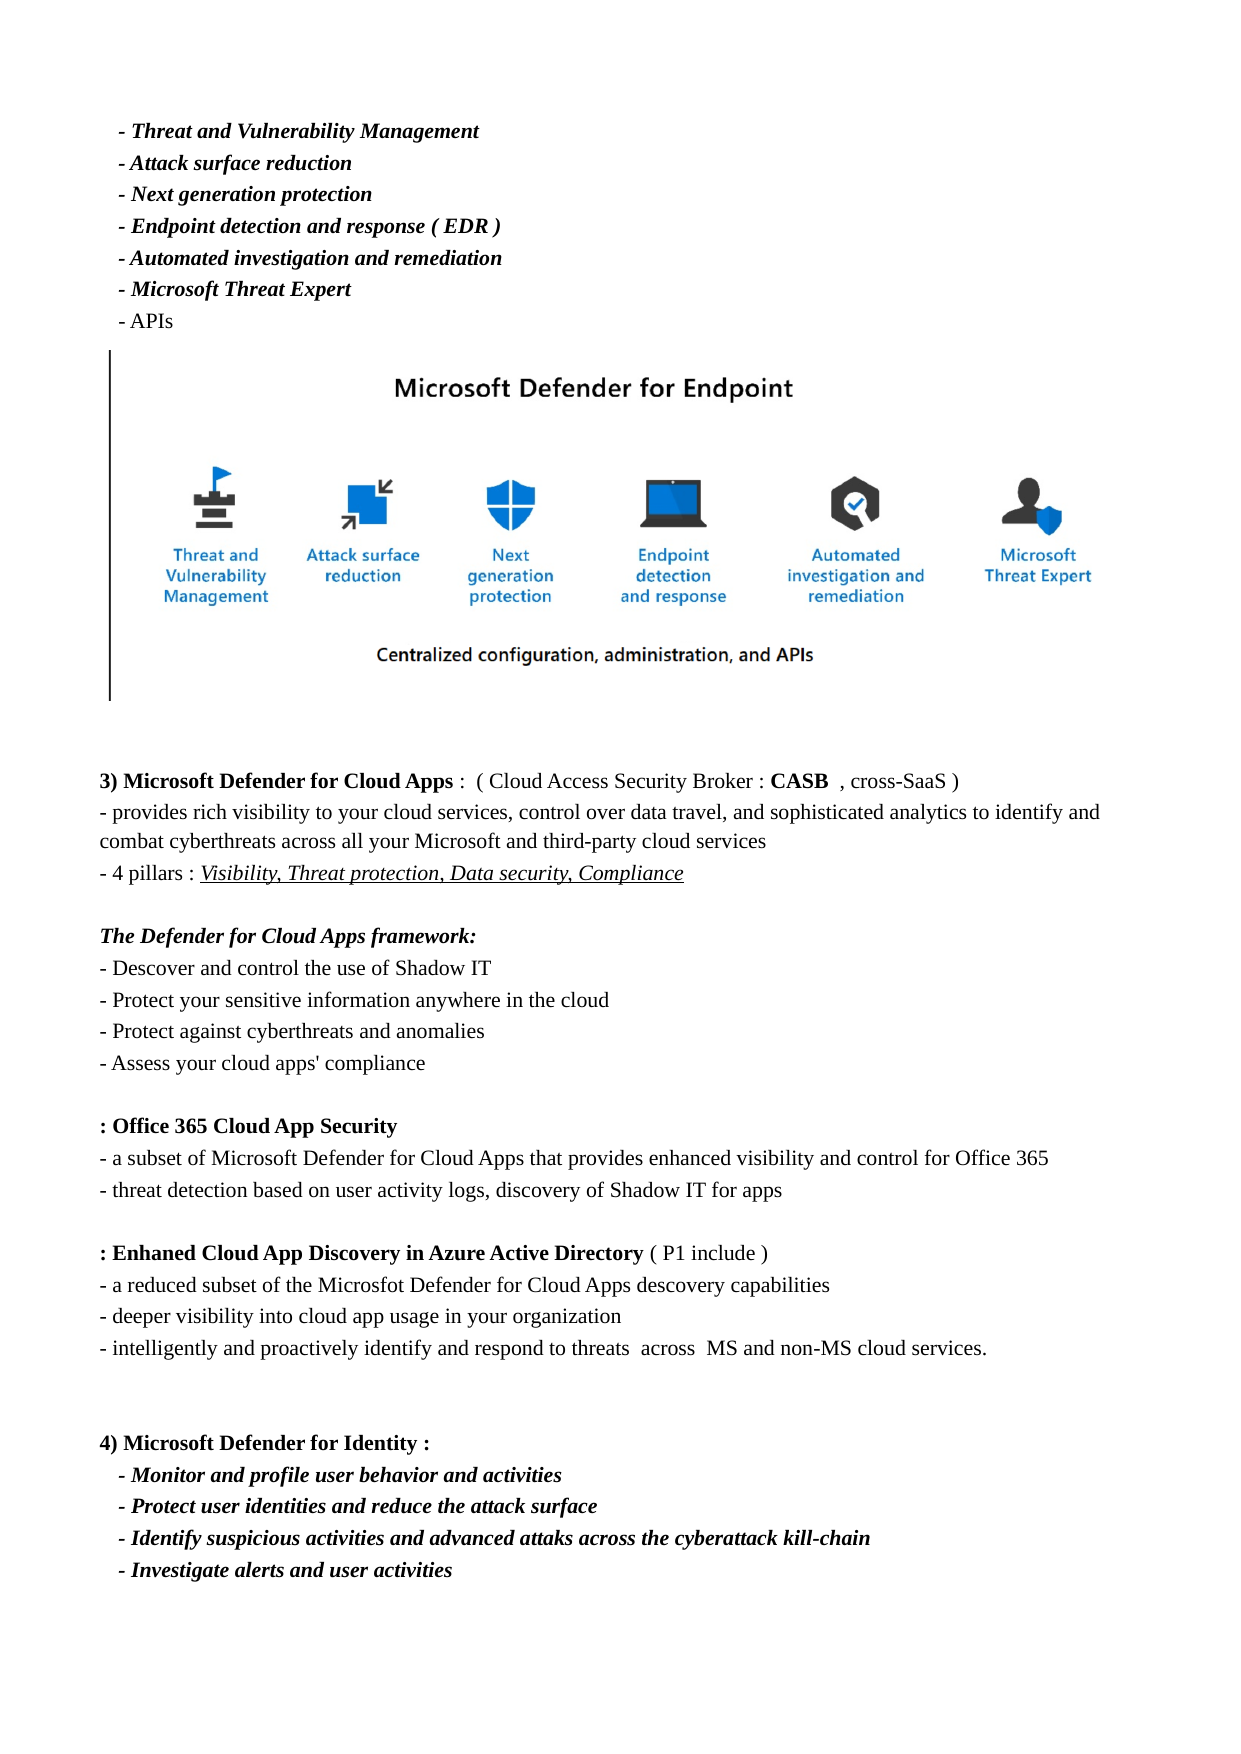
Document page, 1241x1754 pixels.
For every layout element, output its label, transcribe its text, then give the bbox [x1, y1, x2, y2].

text - threat detection based on user activity logs, discovery of Shadow IT for apps [99, 1177, 1122, 1202]
text - provides rich visibility to your cloud services, control over data travel, and sophisticated analytics to identify and combat cyberthreats across all your Microsoft and third-party cloud services [99, 799, 1122, 853]
text - Attack surface reduction [99, 150, 1122, 175]
text - Protect user identities and reduce the attack surface [99, 1493, 1122, 1518]
text - a reduced subset of the Microsfot Defender for Cloud Apps descovery capabilities [99, 1272, 1122, 1297]
text - Descover and control the use of Shadow IT [99, 955, 1122, 980]
text 4) Microsoft Defender for Identity : [99, 1430, 1122, 1455]
text - Next generation protection [99, 181, 1122, 207]
text - Automated investigation and remediation [99, 245, 1122, 270]
text - a subset of Microsoft Defender for Cloud Apps that provides enhanced visibility and control for Office 365 [99, 1145, 1122, 1170]
text - Threat and Vulnerability Management [99, 118, 1122, 143]
text - deeper visibility into cloud app usage in your organization [99, 1303, 1122, 1328]
text : Office 365 Cloud App Security [99, 1113, 1122, 1138]
text - Protect against cyberthreats and anomalies [99, 1018, 1122, 1043]
text - intelligently and proactively identify and respond to threats across MS and non-MS cloud services. [99, 1335, 1122, 1360]
text - Assess your cloud apps' compliance [99, 1050, 1122, 1075]
text - Endpoint detection and response ( EDR ) [99, 213, 1122, 238]
text - APIs [99, 308, 1122, 333]
text - Identify suspicious activities and advanced attaks across the cyberattack kill-chain [99, 1525, 1122, 1550]
text : Enhaned Cloud App Discovery in Azure Active Directory ( P1 include ) [99, 1240, 1122, 1265]
text - Investigate alerts and user activities [99, 1557, 1122, 1582]
text - Protect your sensitive information anywhere in the cloud [99, 987, 1122, 1012]
text - Monitor and profile user behavior and activities [99, 1462, 1122, 1487]
text 3) Microsoft Defender for Cloud Apps : ( Cloud Access Security Broker : CASB , cross-SaaS ) [99, 768, 1122, 793]
text - Microsoft Threat Expert [99, 276, 1122, 302]
text - 4 pillars : Visibility, Threat protection, Data security, Compliance [99, 860, 1122, 885]
text The Defender for Cloud Apps framework: [99, 923, 1122, 948]
picture [108, 350, 1132, 701]
